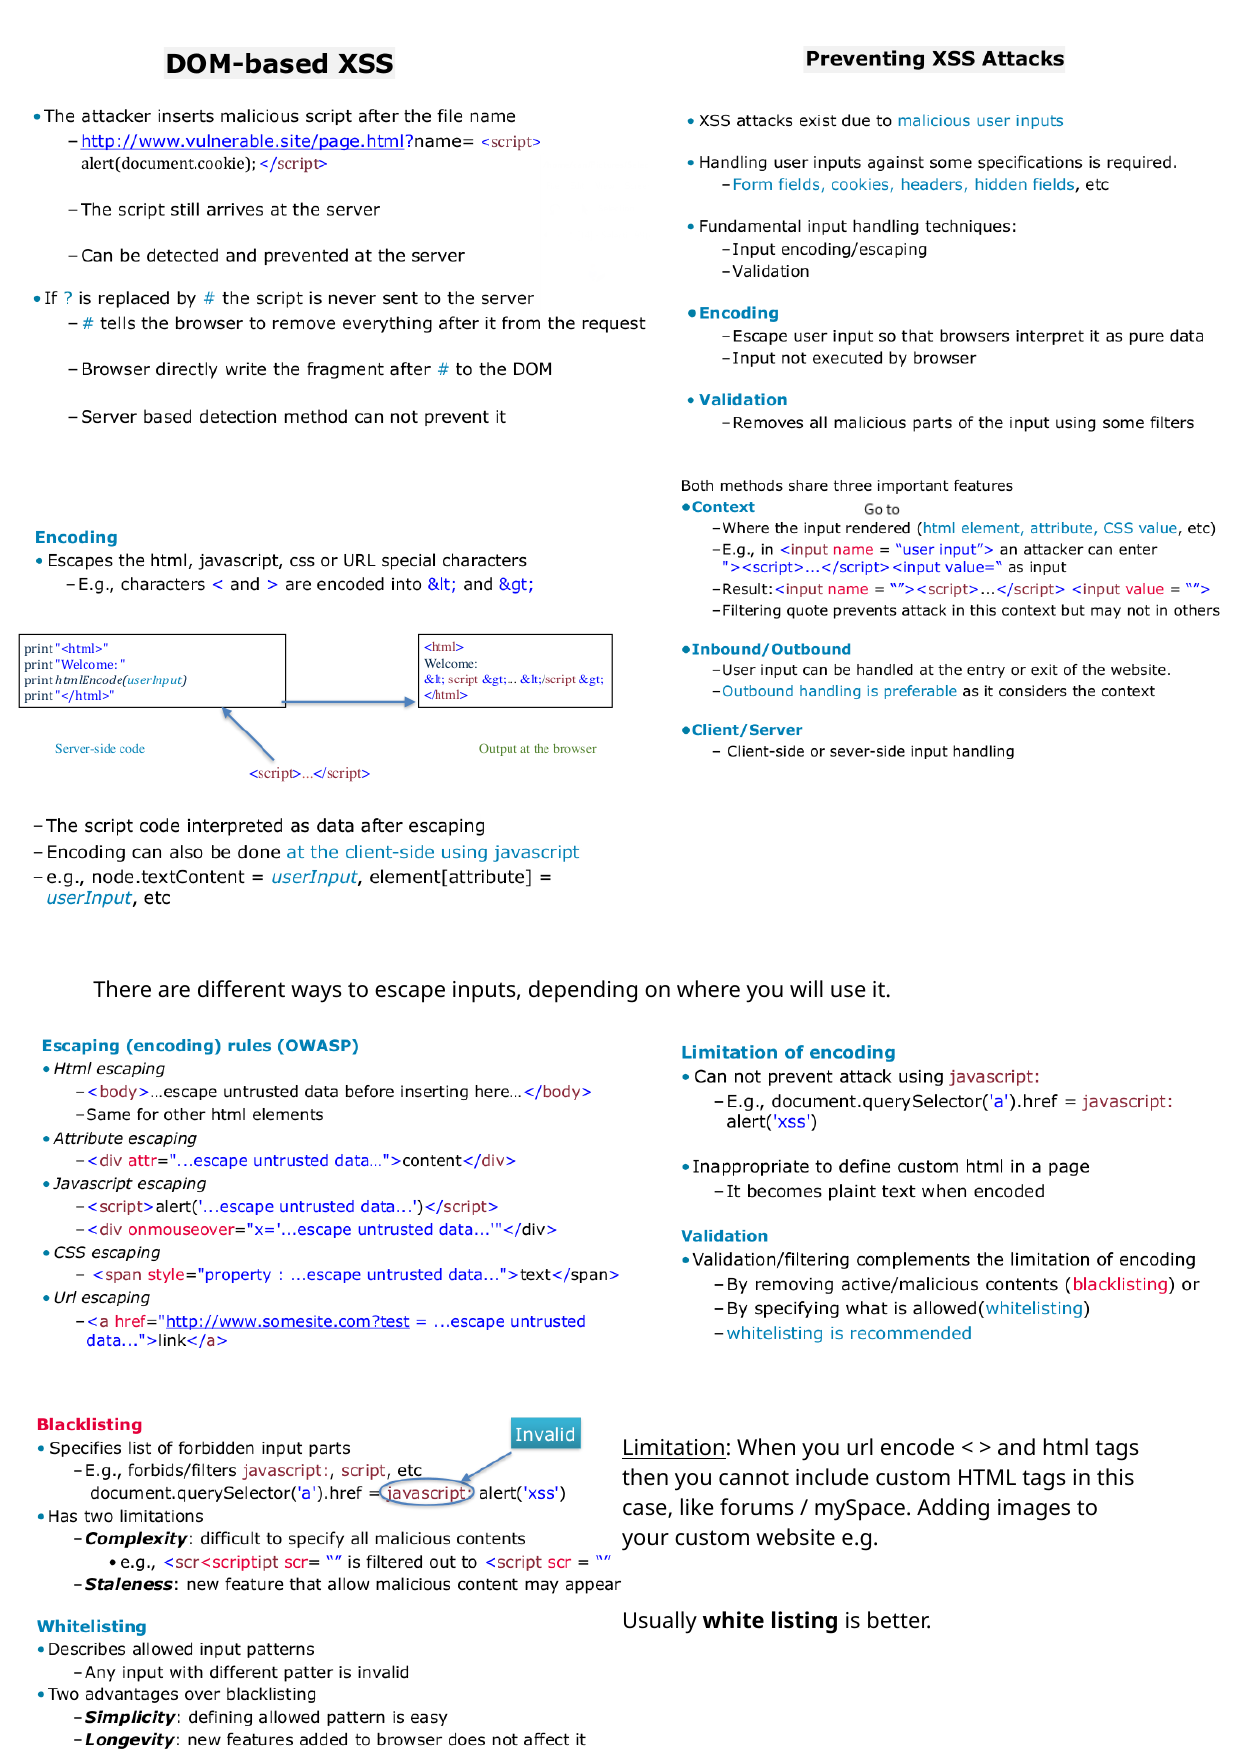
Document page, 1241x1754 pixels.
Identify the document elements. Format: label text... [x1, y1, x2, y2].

picture [163, 47, 396, 79]
picture [682, 106, 1207, 436]
picture [679, 472, 1220, 759]
picture [31, 1411, 622, 1751]
text Limitation: When you url encode < > and html tags then you cannot include custom HTML tags in this case, like forums / mySpace. Adding images to your custom website e.g. [622, 1432, 1147, 1551]
picture [803, 46, 1066, 73]
picture [679, 1041, 1202, 1345]
text Usually white listing is better. [622, 1605, 1147, 1635]
picture [30, 525, 535, 600]
picture [30, 814, 583, 909]
picture [39, 1035, 621, 1351]
text There are different ways to escape inputs, depending on where you will use it. [93, 974, 1147, 1004]
picture [15, 629, 615, 782]
picture [27, 104, 650, 429]
